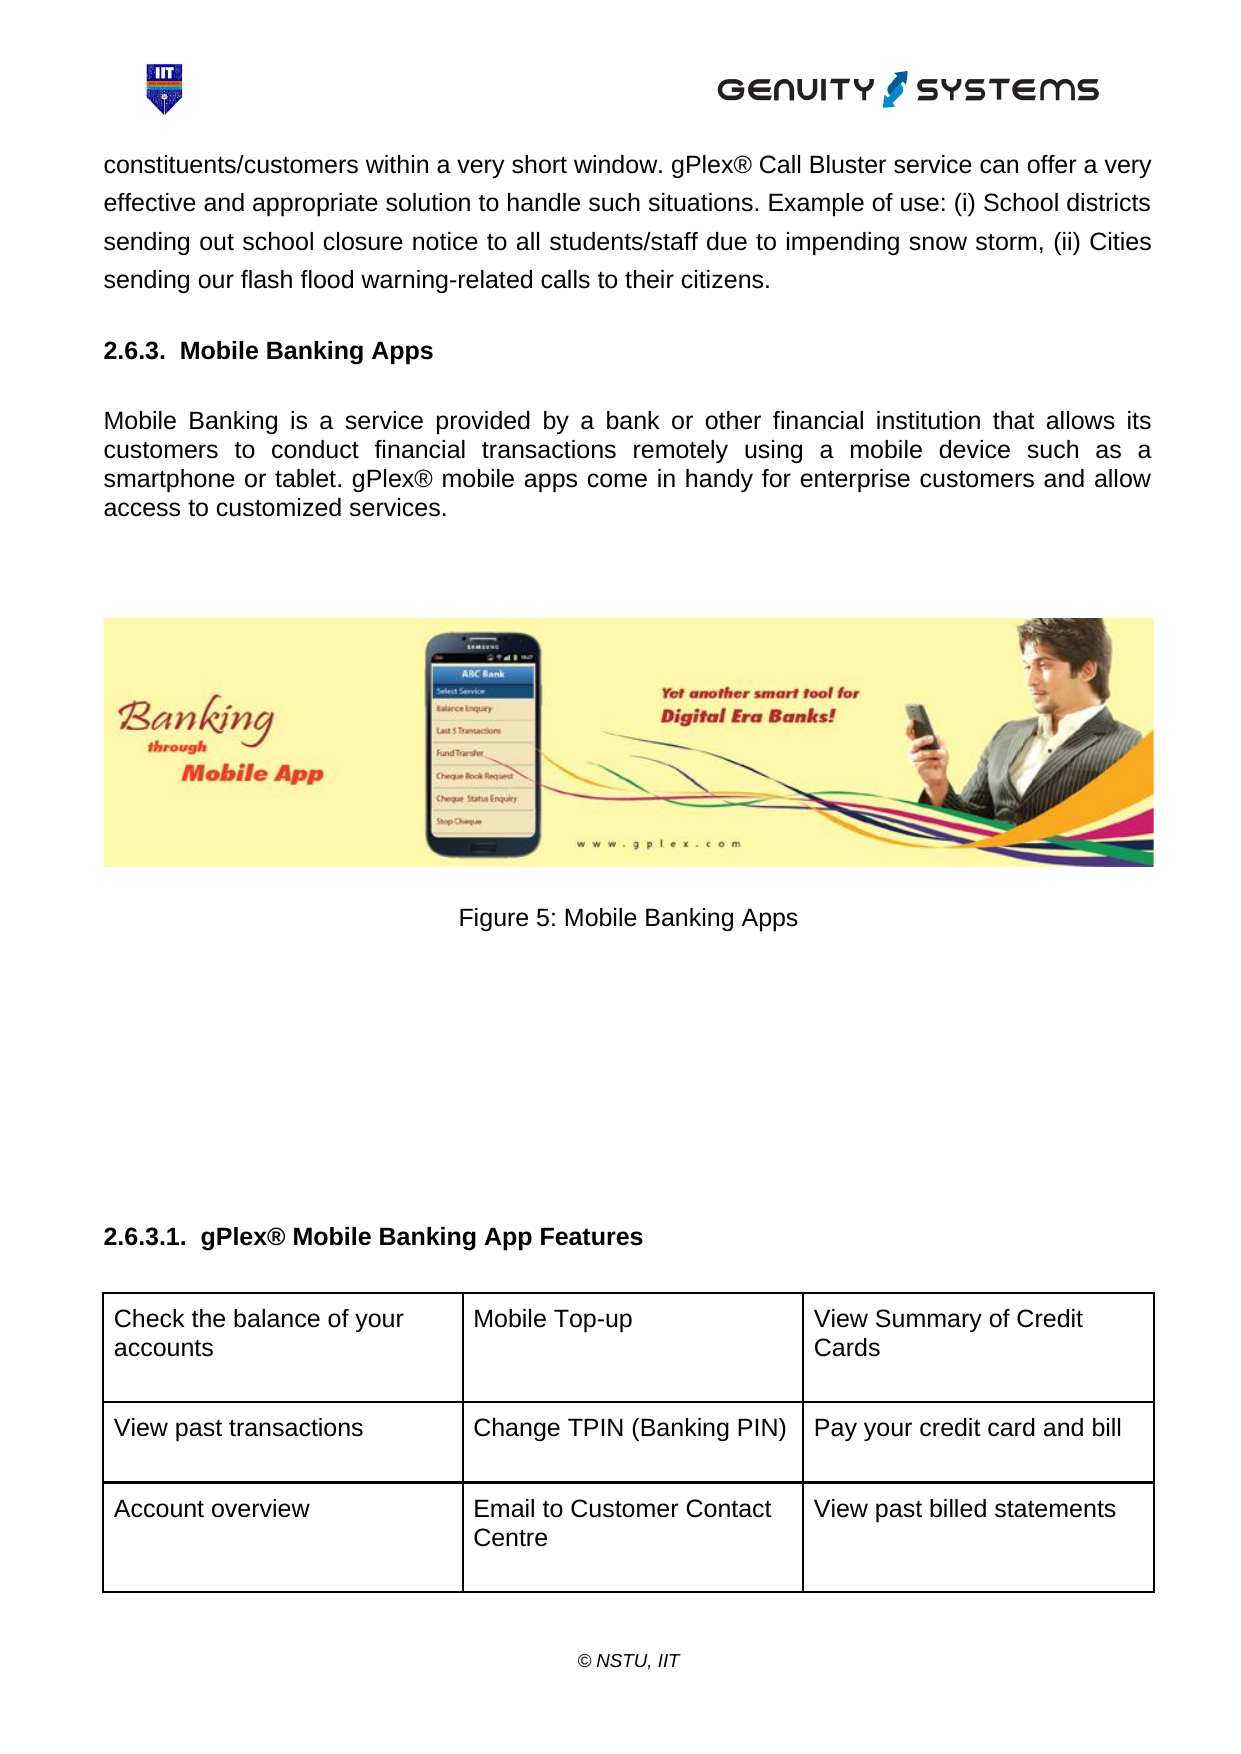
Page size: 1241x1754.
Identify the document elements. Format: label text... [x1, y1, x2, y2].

table_cell Change TPIN (Banking PIN) [464, 1403, 802, 1481]
picture [714, 70, 1101, 108]
table_cell Account overview [104, 1484, 462, 1591]
subtitle 2.6.3.1. gPlex® Mobile Banking App Features [103, 1222, 1153, 1250]
table_cell View past transactions [104, 1403, 462, 1481]
table_cell View past billed statements [804, 1484, 1153, 1591]
text Figure 5: Mobile Banking Apps [103, 903, 1153, 932]
table_header View Summary of Credit Cards [804, 1294, 1153, 1401]
text Mobile Banking is a service provided by a bank or other financial institution that allows its customers to conduct financial transactions remotely using a mobile device such as a smartphone or tablet. gPlex® mobile apps come in handy for enterprise customers and allow access to customized services. [103, 406, 1153, 521]
table_header Check the balance of your accounts [104, 1294, 462, 1401]
subtitle 2.6.3. Mobile Banking Apps [103, 336, 1153, 365]
table_header Mobile Top-up [464, 1294, 802, 1401]
table_cell Email to Customer Contact Centre [464, 1484, 802, 1591]
table_cell Pay your credit card and bill [804, 1403, 1153, 1481]
picture [137, 62, 192, 117]
text constituents/customers within a very short window. gPlex® Call Bluster service can offer a very effective and appropriate solution to handle such situations. Example of use: (i) School districts sending out school closure notice to all students/staff due to impending snow storm, (ii) Cities sending our flash flood warning-related calls to their citizens. [103, 150, 1153, 293]
picture [103, 618, 1154, 867]
